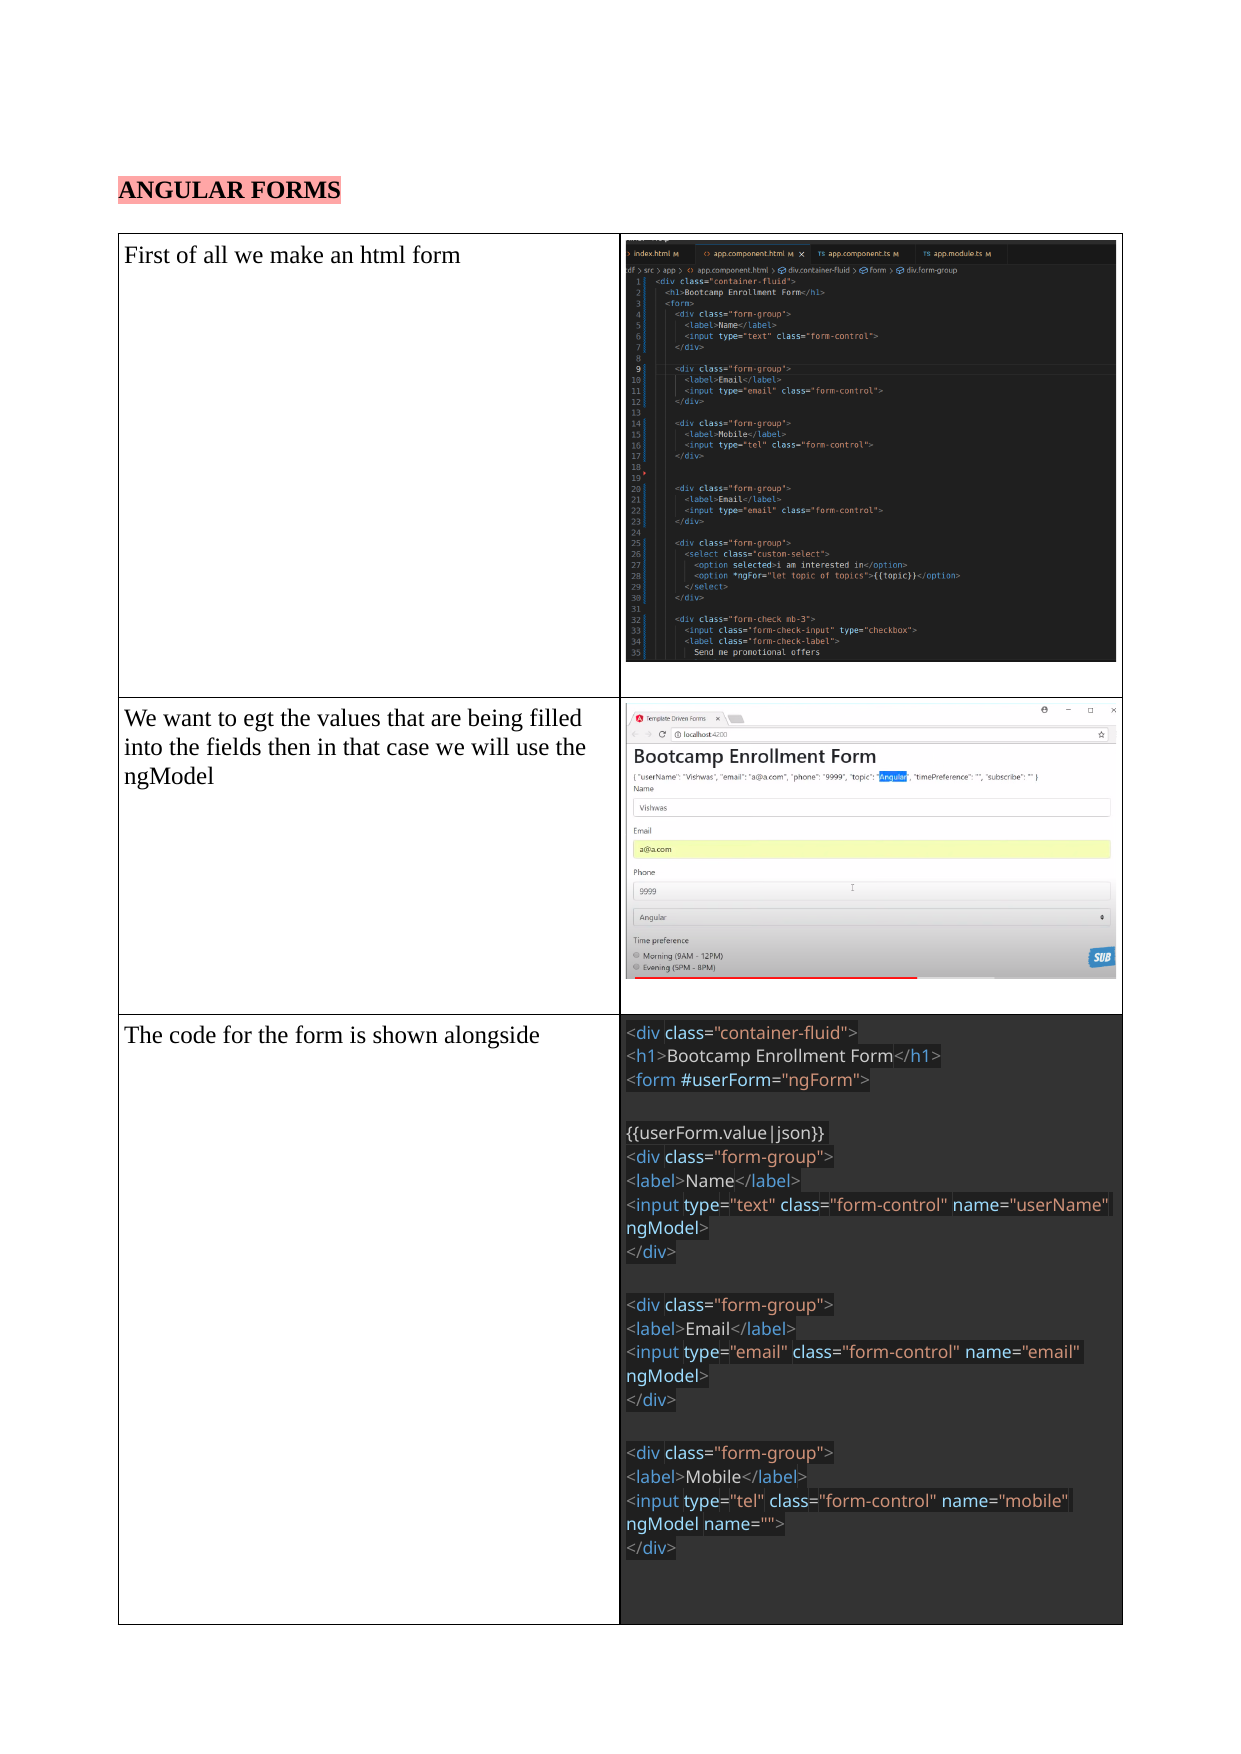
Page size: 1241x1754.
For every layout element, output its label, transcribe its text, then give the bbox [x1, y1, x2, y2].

picture [625, 703, 1117, 979]
table_cell <div class="container-fluid"> <h1>Bootcamp Enrollment Form</h1> <form #userForm="ngForm"> {{userForm.value|json}} <div class="form-group"> <label>Name</label> <input type="text" class="form-control" name="userName" ngModel> </div> <div class="form-group"> <label>Email</label> <input type="email" class="form-control" name="email" ngModel> </div> <div class="form-group"> <label>Mobile</label> <input type="tel" class="form-control" name="mobile" ngModel name=""> </div> [621, 1015, 1122, 1624]
picture [625, 240, 1117, 662]
table_cell [621, 698, 1122, 1013]
table_cell We want to egt the values that are being filled into the fields then in that case we will use the ngModel [119, 698, 619, 1013]
table_header First of all we make an html form [119, 234, 619, 697]
text ANGULAR FORMS [118, 176, 1122, 204]
table_header [621, 234, 1122, 697]
table_cell The code for the form is shown alongside [119, 1015, 619, 1624]
